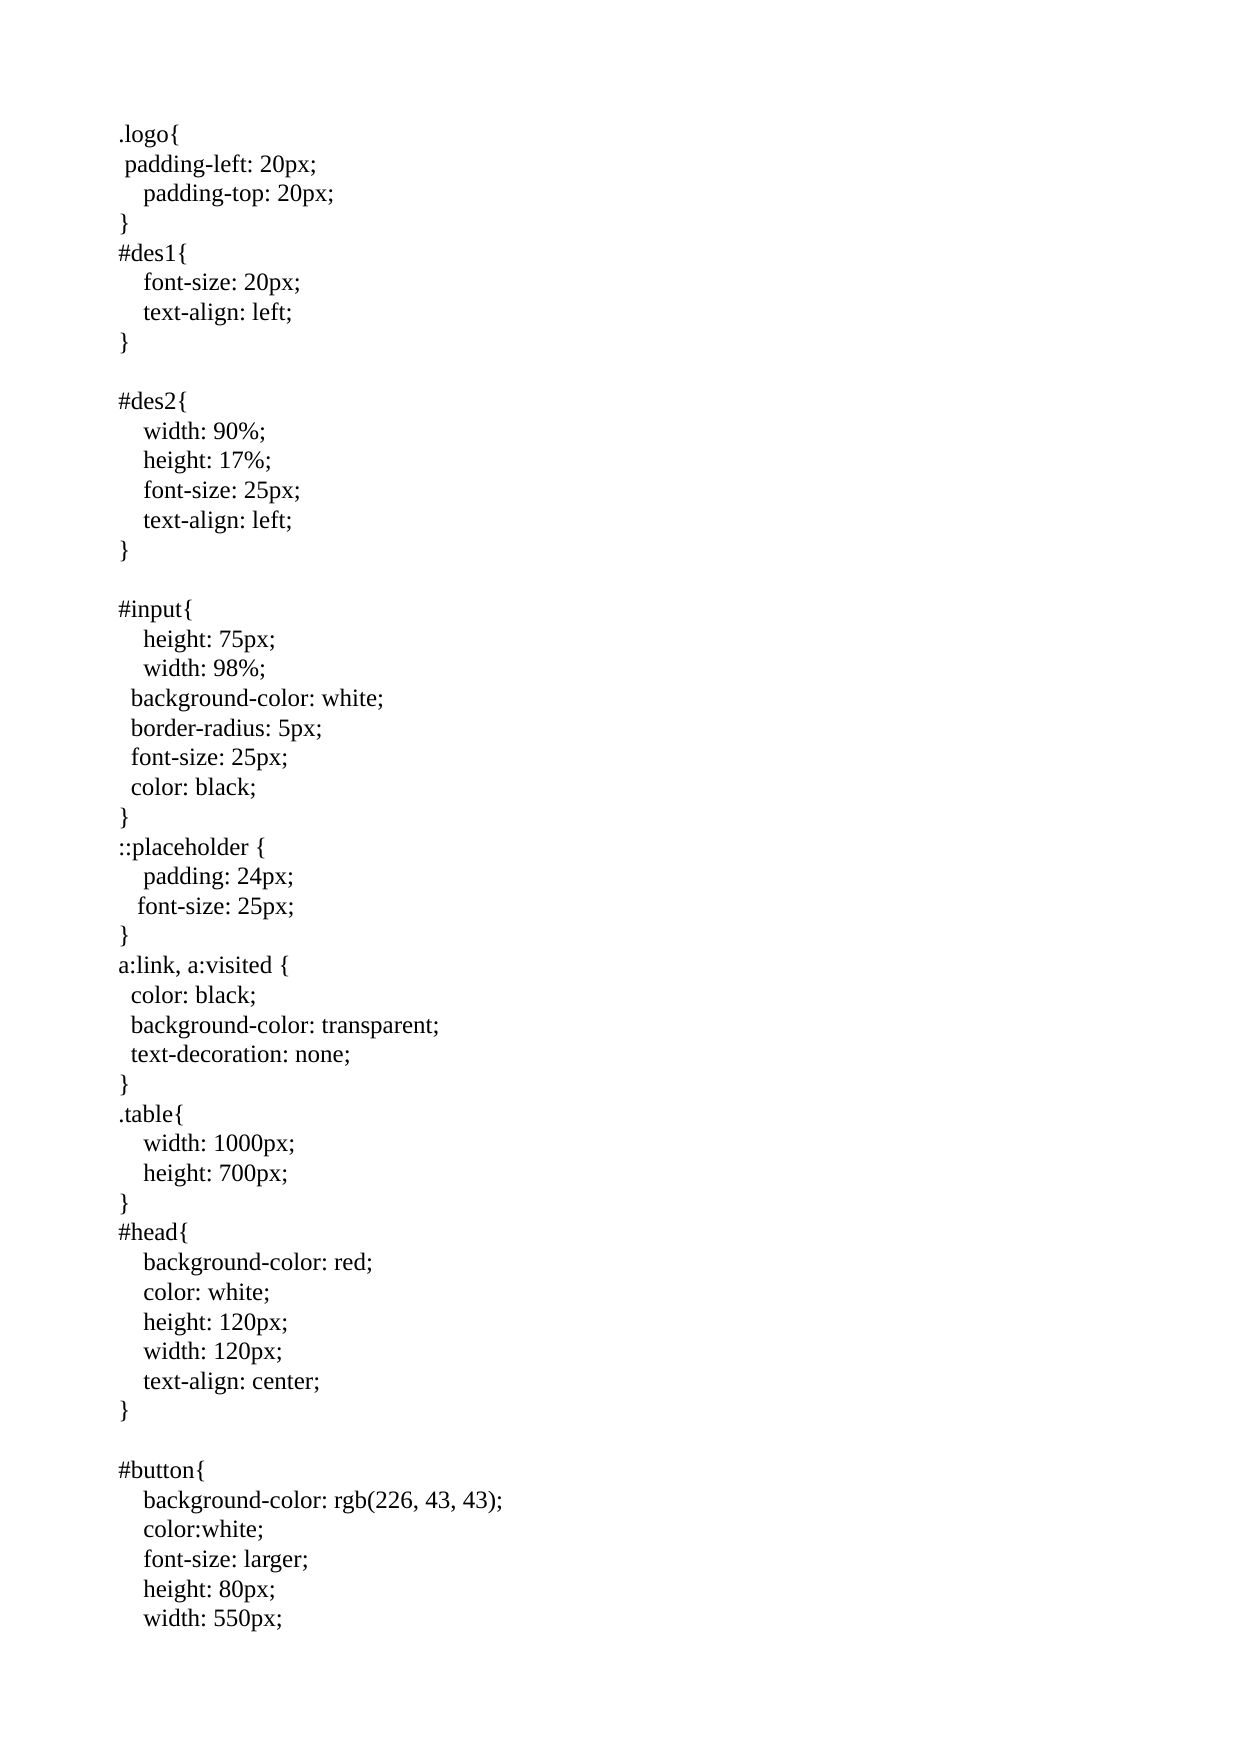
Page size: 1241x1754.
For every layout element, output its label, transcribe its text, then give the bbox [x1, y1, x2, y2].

text background-color: white; [118, 682, 1122, 712]
text } [118, 1395, 1122, 1424]
text .logo{ [118, 118, 1122, 148]
text border-radius: 5px; [118, 712, 1122, 742]
text } [118, 1068, 1122, 1098]
text width: 1000px; [118, 1127, 1122, 1157]
text #des1{ [118, 237, 1122, 267]
text height: 75px; [118, 623, 1122, 652]
text } [118, 920, 1122, 949]
text } [118, 326, 1122, 356]
text } [118, 534, 1122, 563]
text font-size: larger; [118, 1543, 1122, 1573]
text text-align: left; [118, 296, 1122, 326]
text background-color: transparent; [118, 1009, 1122, 1038]
text #des2{ [118, 385, 1122, 415]
text font-size: 25px; [118, 742, 1122, 771]
text font-size: 20px; [118, 267, 1122, 296]
text .table{ [118, 1098, 1122, 1127]
text background-color: red; [118, 1246, 1122, 1276]
text width: 98%; [118, 652, 1122, 682]
text } [118, 801, 1122, 831]
text #input{ [118, 593, 1122, 623]
text color: black; [118, 979, 1122, 1009]
text width: 120px; [118, 1335, 1122, 1365]
text height: 17%; [118, 445, 1122, 474]
text background-color: rgb(226, 43, 43); [118, 1484, 1122, 1513]
text color: black; [118, 771, 1122, 801]
text color: white; [118, 1276, 1122, 1306]
text } [118, 207, 1122, 237]
text #head{ [118, 1217, 1122, 1246]
text text-align: center; [118, 1365, 1122, 1395]
text a:link, a:visited { [118, 949, 1122, 979]
text color:white; [118, 1513, 1122, 1543]
text font-size: 25px; [118, 474, 1122, 504]
text font-size: 25px; [118, 890, 1122, 920]
text ::placeholder { [118, 831, 1122, 860]
text width: 90%; [118, 415, 1122, 445]
text text-decoration: none; [118, 1038, 1122, 1068]
text width: 550px; [118, 1602, 1122, 1632]
text } [118, 1187, 1122, 1217]
text padding-left: 20px; [118, 148, 1122, 177]
text padding: 24px; [118, 860, 1122, 890]
text #button{ [118, 1454, 1122, 1484]
text height: 80px; [118, 1573, 1122, 1602]
text text-align: left; [118, 504, 1122, 534]
text height: 120px; [118, 1306, 1122, 1335]
text height: 700px; [118, 1157, 1122, 1187]
text padding-top: 20px; [118, 177, 1122, 207]
